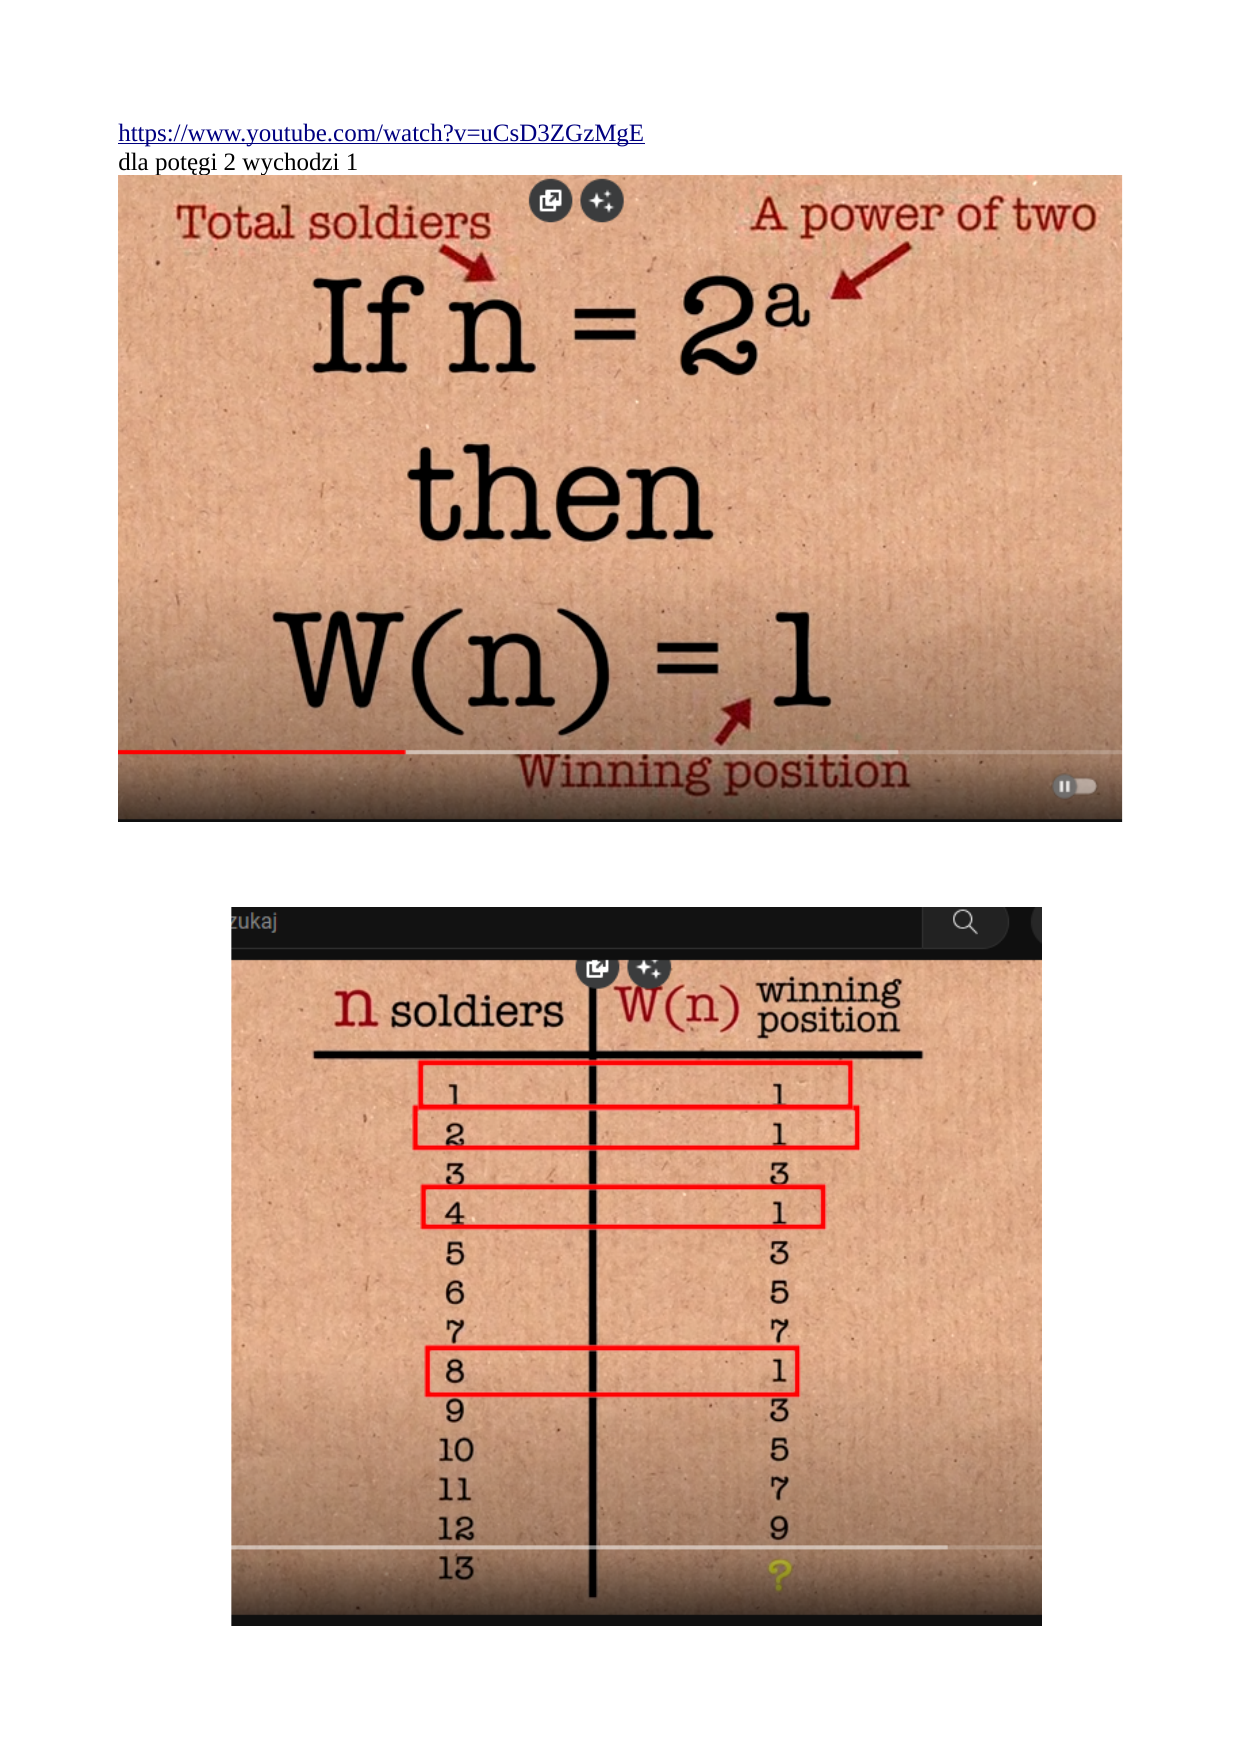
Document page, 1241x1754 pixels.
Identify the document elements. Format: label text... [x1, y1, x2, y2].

picture [118, 175, 1123, 822]
picture [231, 907, 1042, 1626]
text dla potęgi 2 wychodzi 1 [118, 147, 1122, 175]
text https://www.youtube.com/watch?v=uCsD3ZGzMgE [118, 118, 1122, 147]
